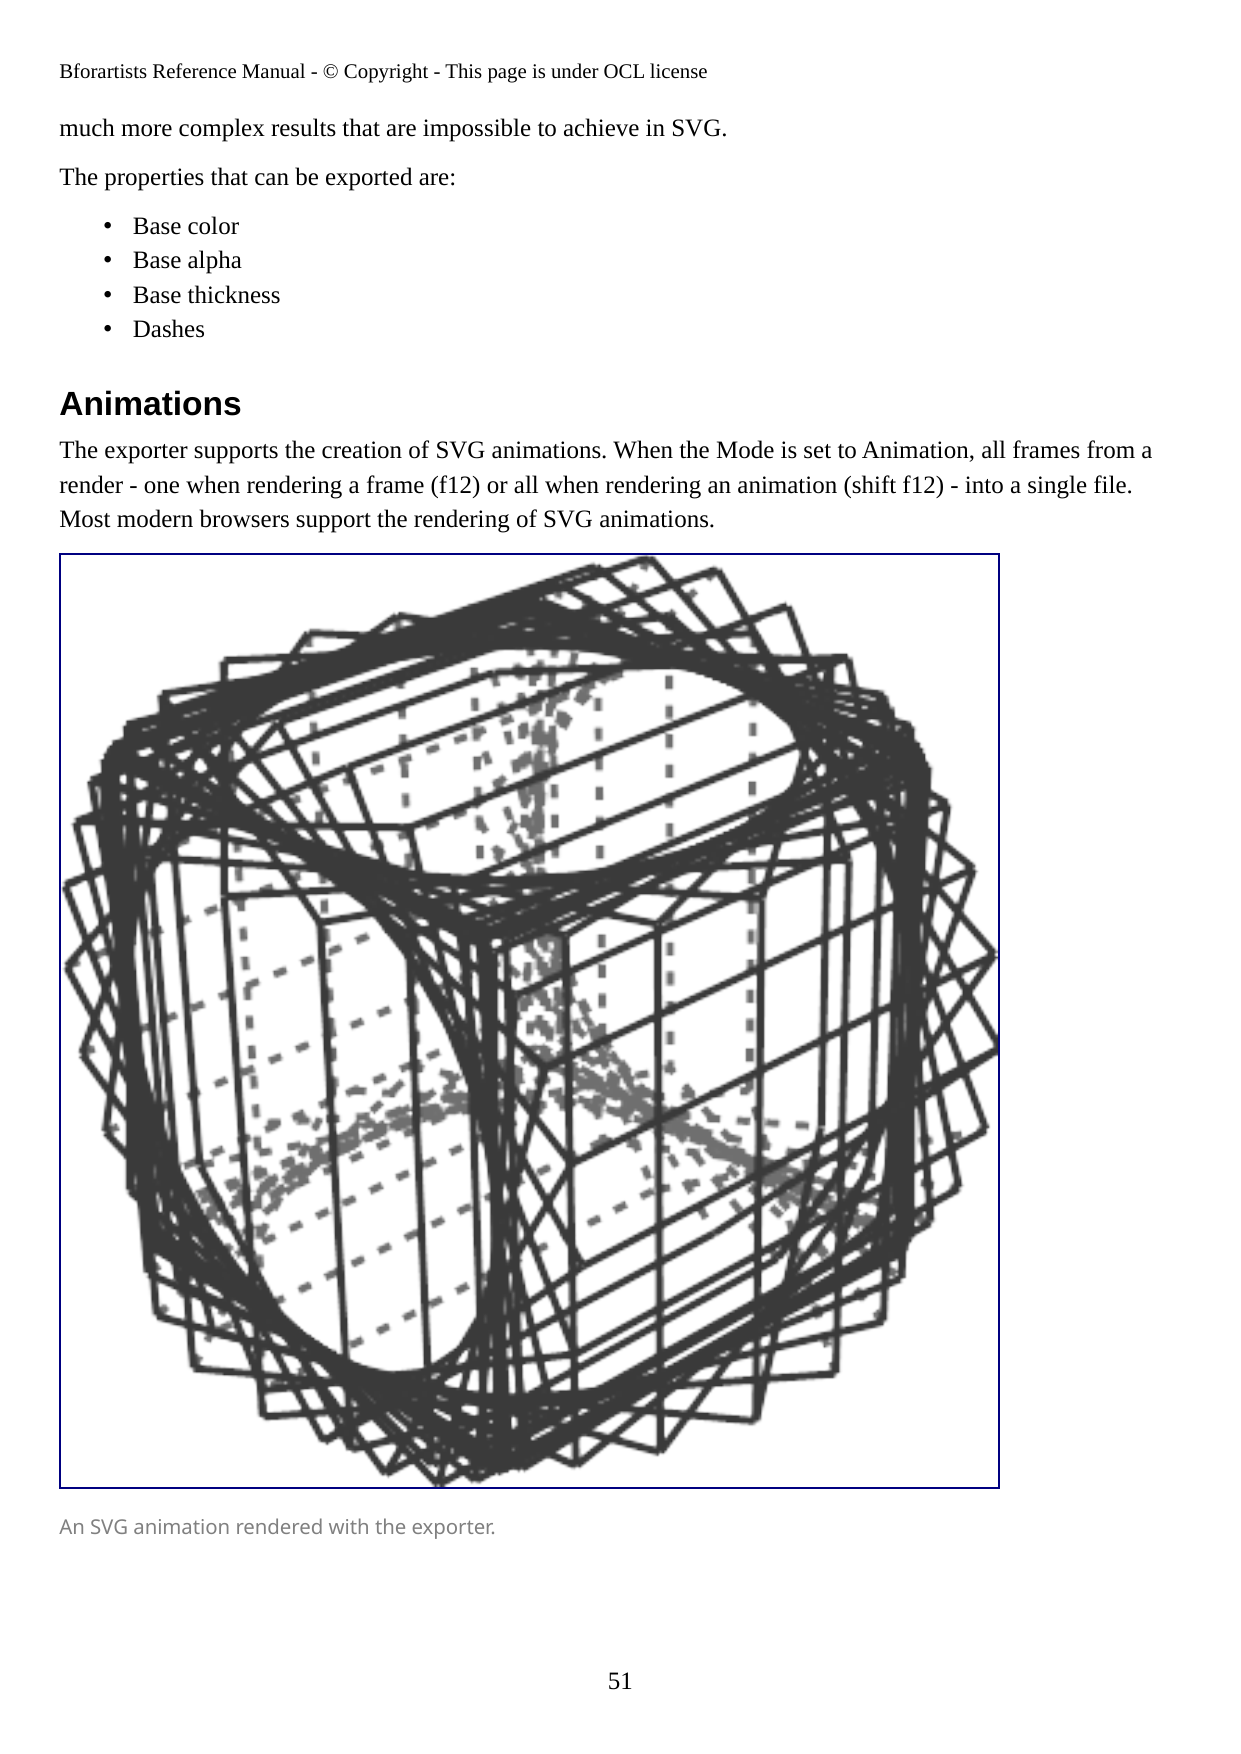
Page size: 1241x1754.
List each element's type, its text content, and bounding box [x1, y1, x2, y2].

text The exporter supports the creation of SVG animations. When the Mode is set to Animation, all frames from a render - one when rendering a frame (f12) or all when rendering an animation (shift f12) - into a single file. Most modern browsers support the rendering of SVG animations. [59, 435, 1181, 533]
list Base thickness [103, 280, 1181, 308]
text much more complex results that are impossible to achieve in SVG. [59, 113, 1181, 141]
list Base alpha [103, 245, 1181, 274]
subtitle Animations [59, 384, 1181, 423]
picture [61, 555, 998, 1487]
text An SVG animation rendered with the exporter. [59, 1509, 1181, 1540]
list Dashes [103, 314, 1181, 343]
text The properties that can be exported are: [59, 162, 1181, 190]
list Base color [103, 211, 1181, 239]
